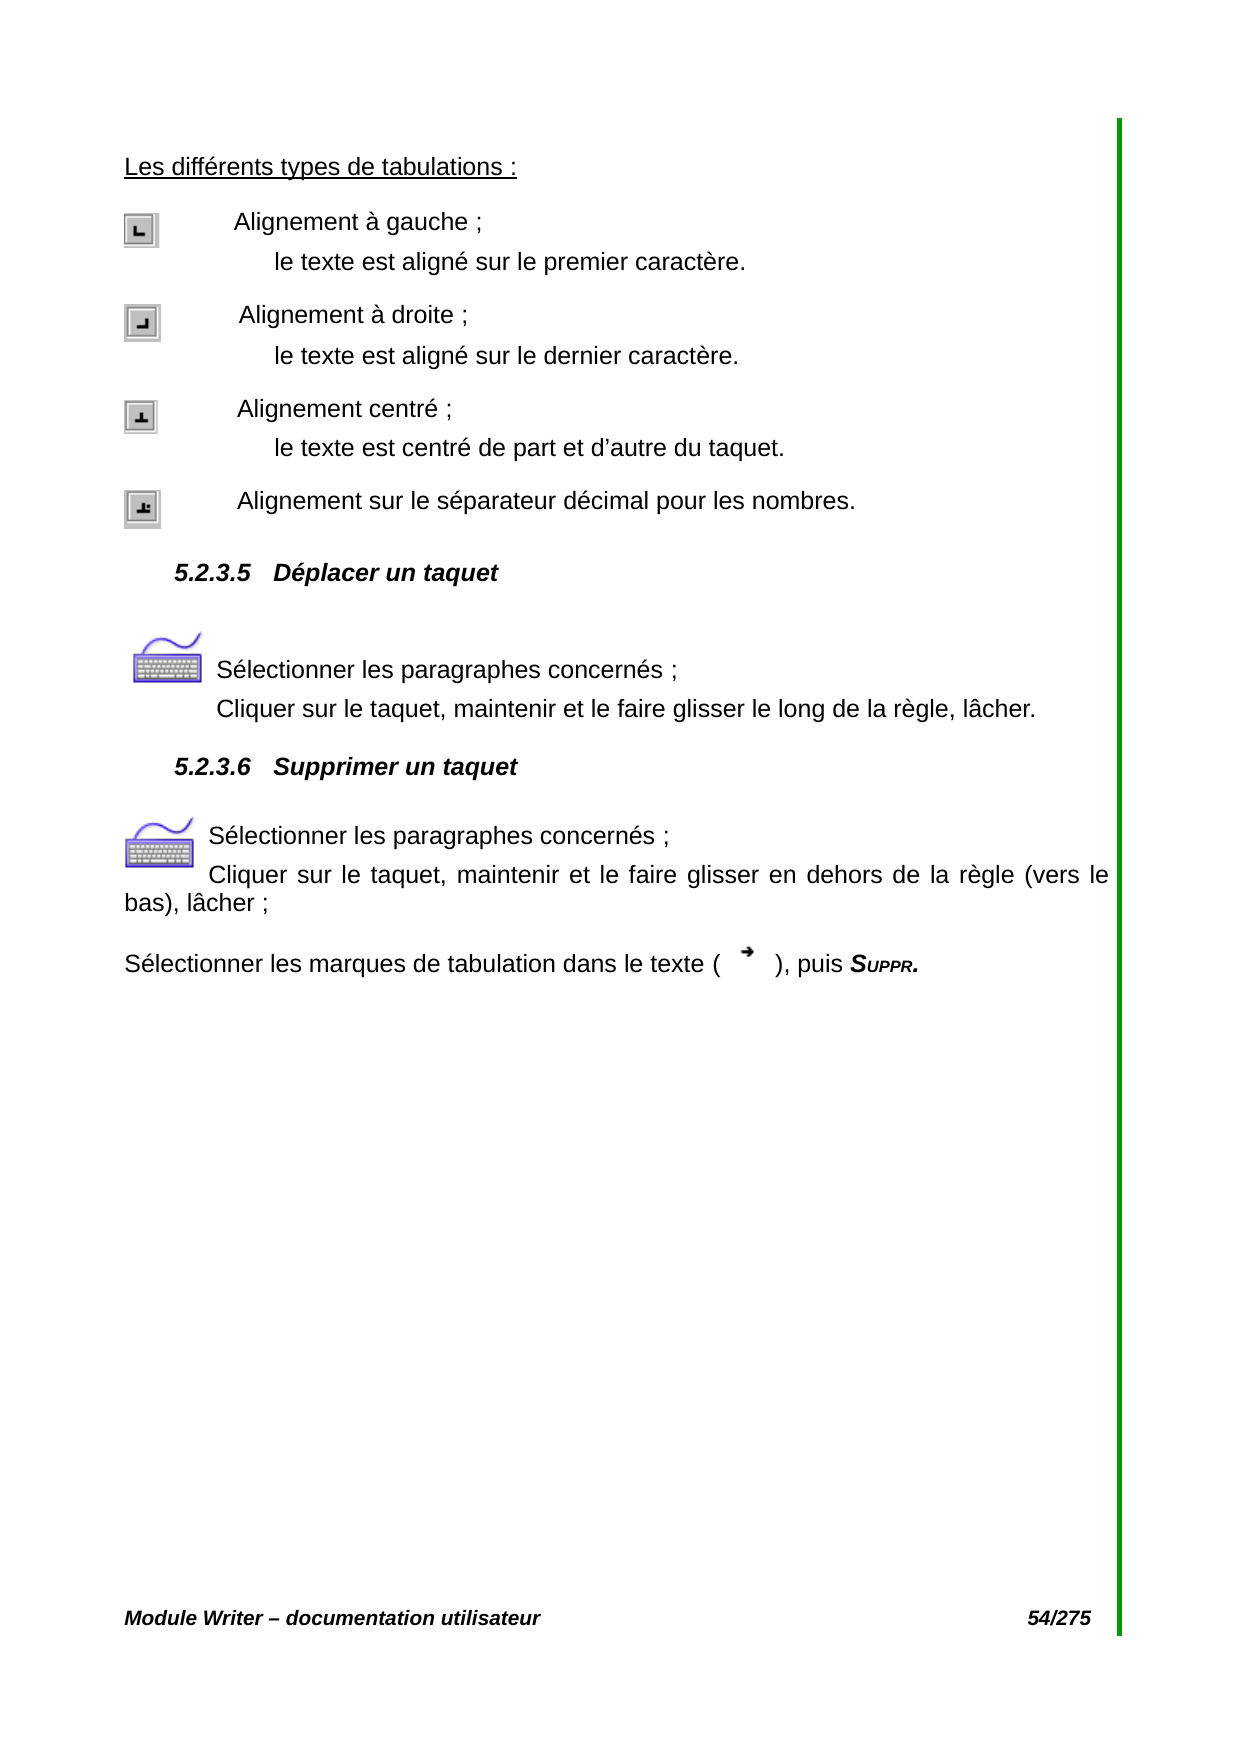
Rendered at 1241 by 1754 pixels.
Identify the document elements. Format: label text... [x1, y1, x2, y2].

text Les différents types de tabulations : [124, 153, 1111, 181]
text Sélectionner les paragraphes concernés ; [197, 822, 1111, 849]
text le texte est aligné sur le dernier caractère. [232, 342, 1111, 369]
picture [121, 806, 197, 882]
text le texte est aligné sur le premier caractère. [232, 248, 1111, 276]
text Alignement sur le séparateur décimal pour les nombres. [124, 487, 1111, 529]
text Alignement à droite ; [124, 301, 1111, 342]
text Alignement centré ; [124, 394, 1111, 434]
text Alignement à gauche ; [124, 208, 1111, 248]
picture [129, 622, 205, 697]
picture [720, 928, 775, 973]
text Cliquer sur le taquet, maintenir et le faire glisser en dehors de la règle (vers le bas), lâcher ; [124, 861, 1111, 917]
text Sélectionner les marques de tabulation dans le texte (), puis Suppr. [124, 929, 1111, 978]
text Cliquer sur le taquet, maintenir et le faire glisser le long de la règle, lâcher. [124, 695, 1111, 723]
text le texte est centré de part et d’autre du taquet. [229, 434, 1111, 462]
subtitle Supprimer un taquet [174, 752, 1111, 780]
text Sélectionner les paragraphes concernés ; [205, 655, 1111, 683]
subtitle Déplacer un taquet [174, 558, 1111, 586]
